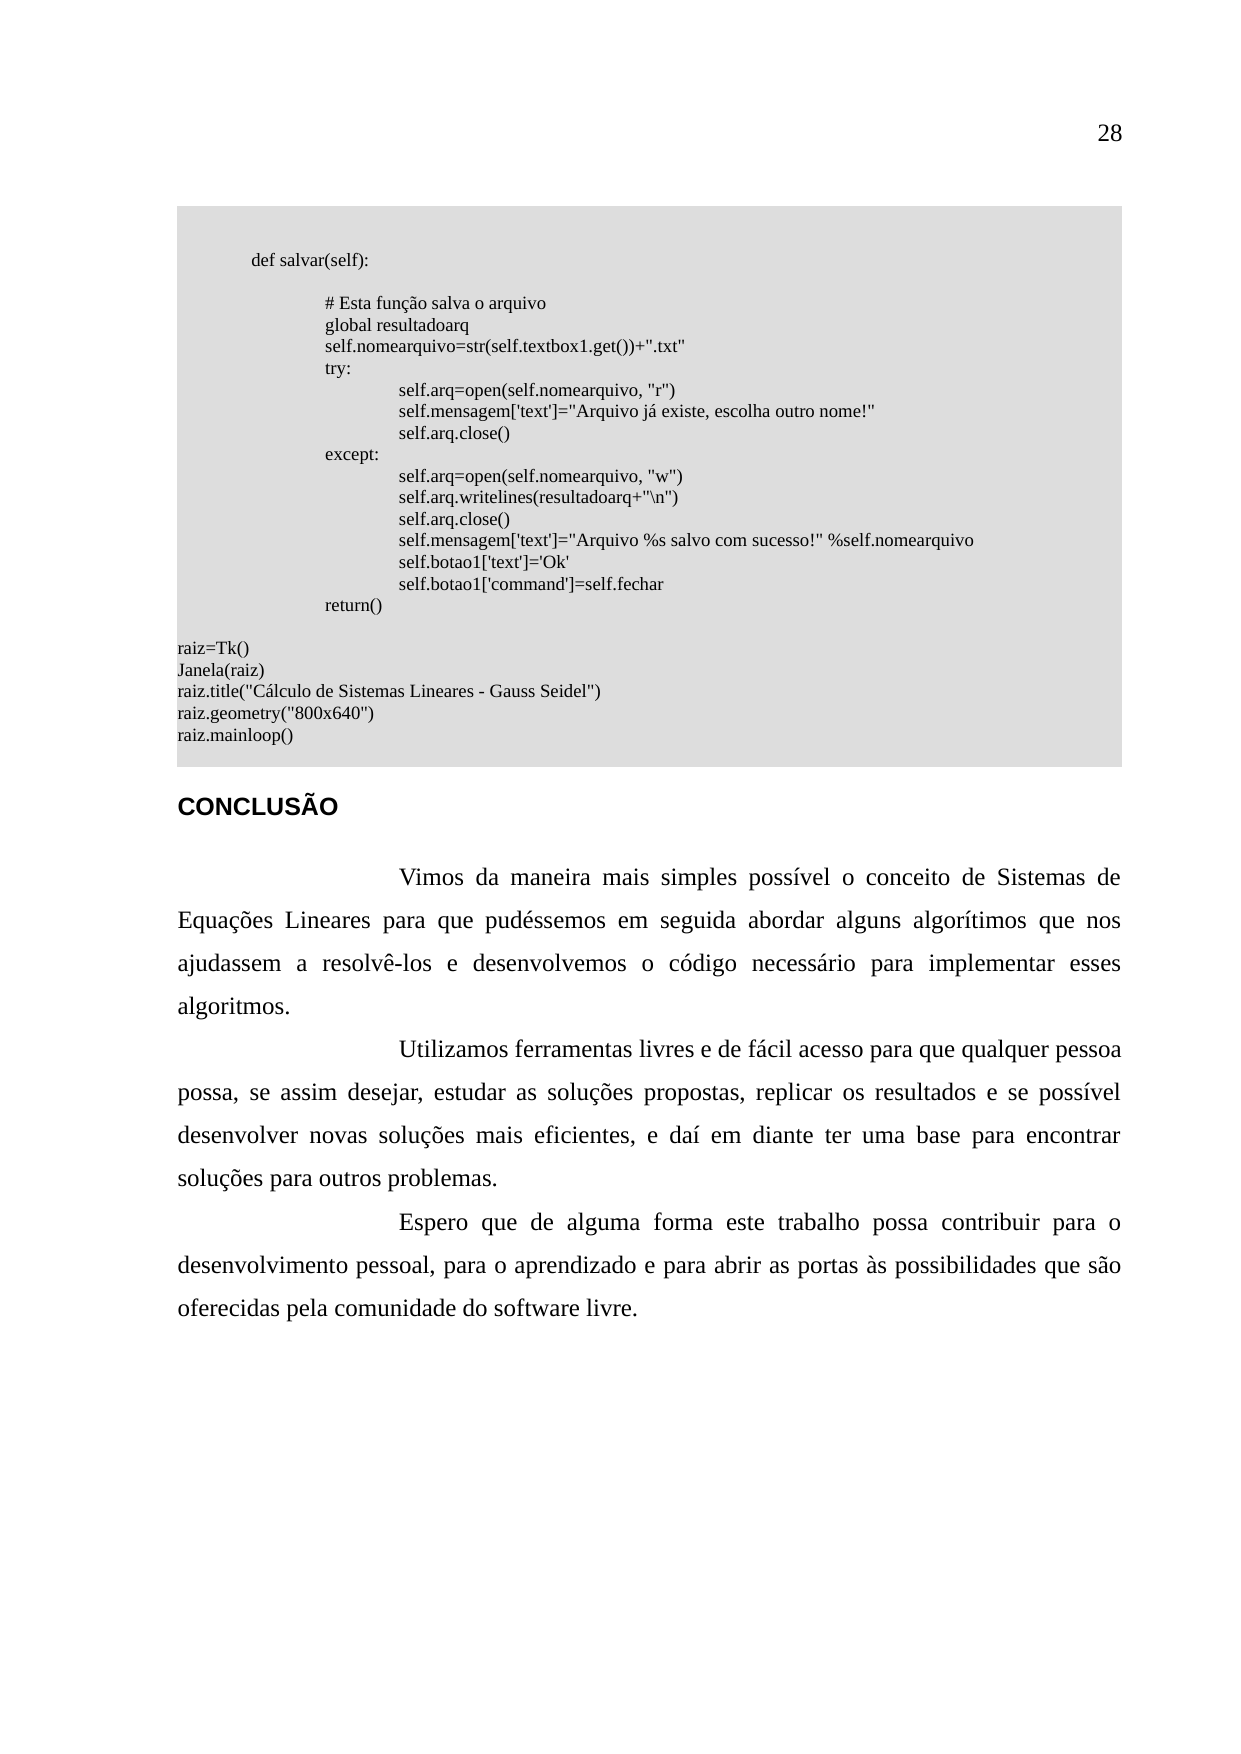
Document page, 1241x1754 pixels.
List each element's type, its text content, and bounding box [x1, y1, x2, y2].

text raiz.geometry("800x640") [177, 702, 1122, 723]
text self.mensagem['text']="Arquivo %s salvo com sucesso!" %self.nomearquivo [177, 529, 1122, 551]
text return() [177, 594, 1122, 616]
text except: [177, 443, 1122, 465]
text self.arq.close() [177, 422, 1122, 443]
text global resultadoarq [177, 314, 1122, 335]
text self.botao1['command']=self.fechar [177, 572, 1122, 594]
text def salvar(self): [177, 249, 1122, 271]
text self.mensagem['text']="Arquivo já existe, escolha outro nome!" [177, 400, 1122, 422]
text Utilizamos ferramentas livres e de fácil acesso para que qualquer pessoa possa, se assim desejar, estudar as soluções propostas, replicar os resultados e se possível desenvolver novas soluções mais eficientes, e daí em diante ter uma base para encontrar soluções para outros problemas. [177, 1034, 1122, 1192]
text self.arq.writelines(resultadoarq+"\n") [177, 486, 1122, 508]
text self.arq=open(self.nomearquivo, "w") [177, 465, 1122, 486]
text self.nomearquivo=str(self.textbox1.get())+".txt" [177, 335, 1122, 357]
text # Esta função salva o arquivo [177, 292, 1122, 314]
text Vimos da maneira mais simples possível o conceito de Sistemas de Equações Lineares para que pudéssemos em seguida abordar alguns algorítimos que nos ajudassem a resolvê-los e desenvolvemos o código necessário para implementar esses algoritmos. [177, 862, 1122, 1020]
text self.arq.close() [177, 508, 1122, 529]
text raiz=Tk() [177, 637, 1122, 659]
text Janela(raiz) [177, 659, 1122, 680]
text self.arq=open(self.nomearquivo, "r") [177, 378, 1122, 400]
text raiz.title("Cálculo de Sistemas Lineares - Gauss Seidel") [177, 680, 1122, 702]
subtitle CONCLUSÃO [177, 792, 1122, 820]
text Espero que de alguma forma este trabalho possa contribuir para o desenvolvimento pessoal, para o aprendizado e para abrir as portas às possibilidades que são oferecidas pela comunidade do software livre. [177, 1207, 1122, 1322]
text try: [177, 357, 1122, 378]
text raiz.mainloop() [177, 723, 1122, 745]
text self.botao1['text']='Ok' [177, 551, 1122, 572]
